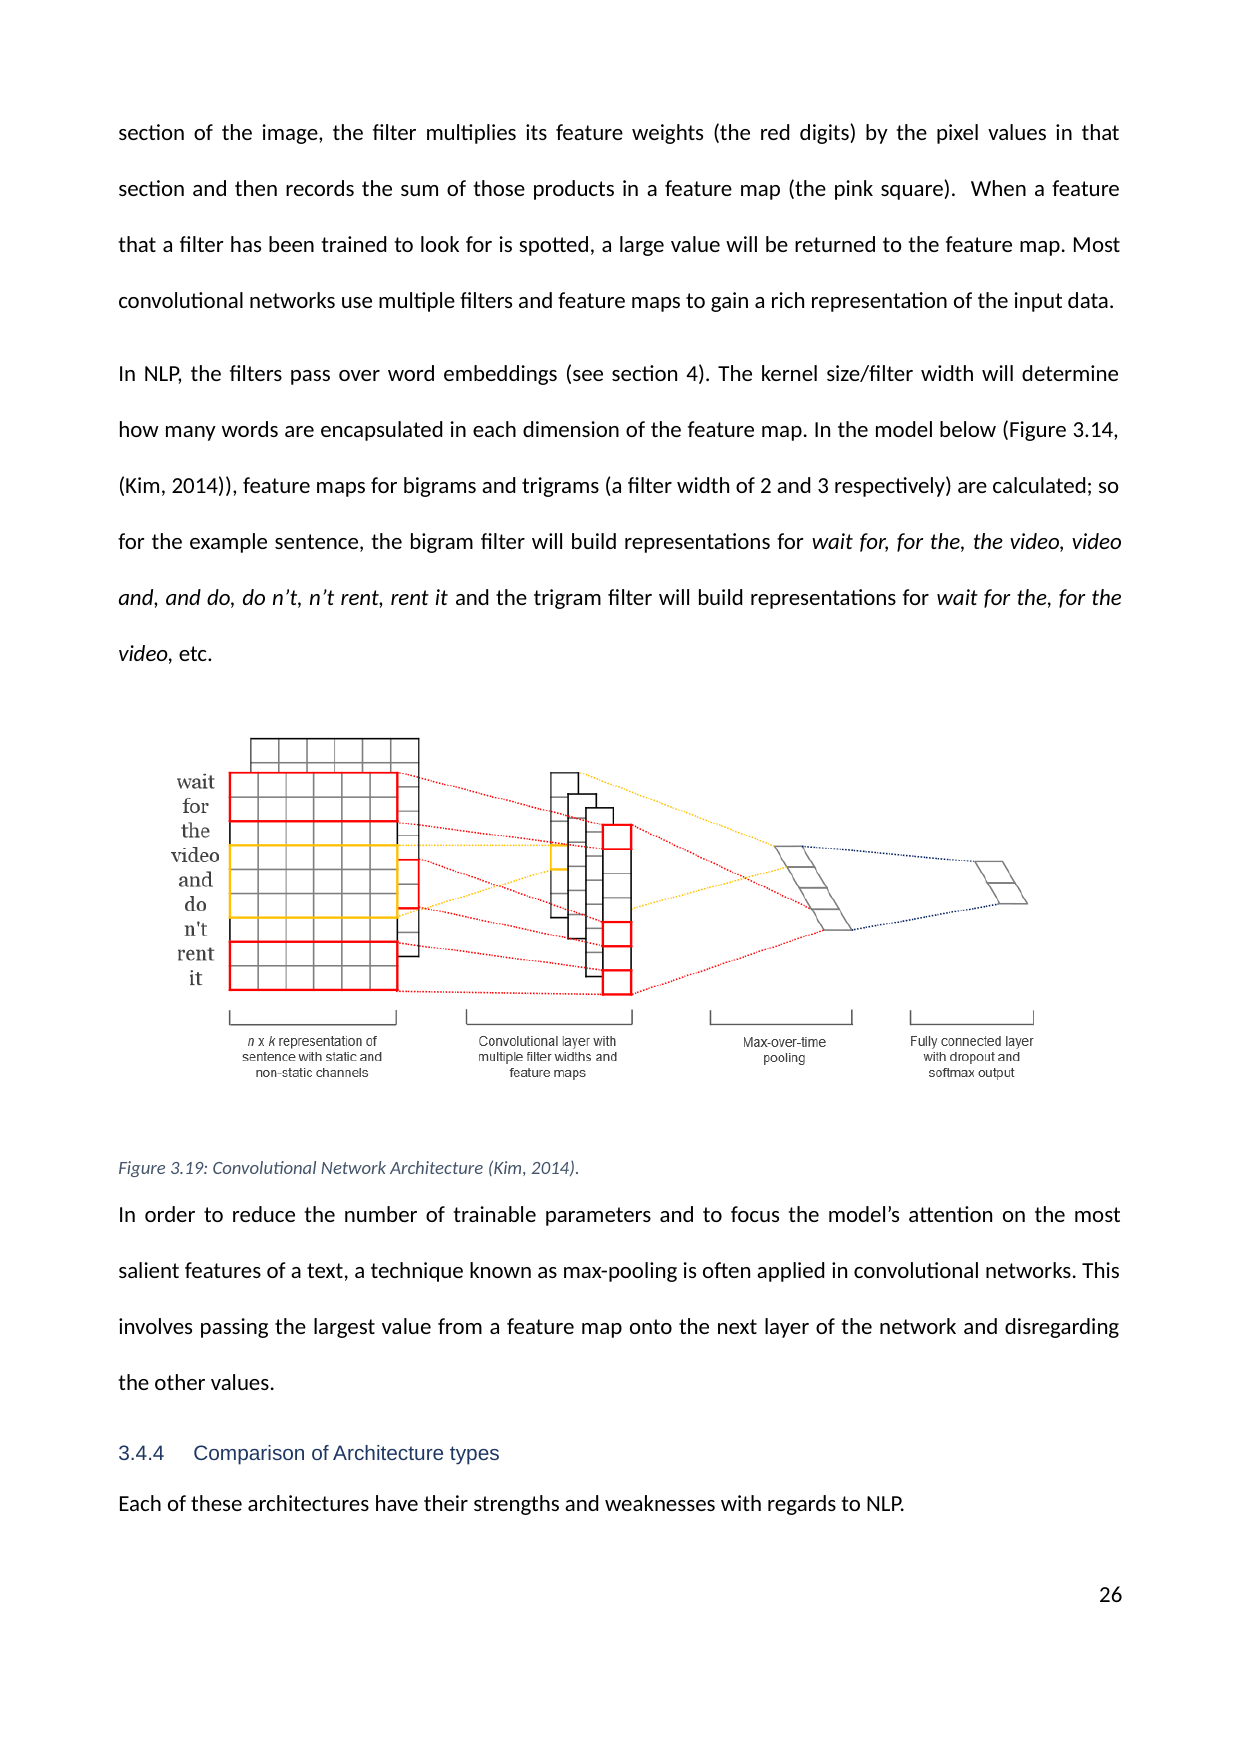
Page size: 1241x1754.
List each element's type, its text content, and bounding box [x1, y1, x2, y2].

text Figure 3.19: Convolutional Network Architecture [ CITATION kim2014convolutional \l 3084 ]. [118, 1157, 1122, 1179]
picture [118, 711, 1094, 1111]
text In NLP, the filters pass over word embeddings (see section 4). The kernel size/filter width will determine how many words are encapsulated in each dimension of the feature map. In the model below (Figure 3.14, [ CITATION kim2014convolutional \l 3084 ]), feature maps for bigrams and trigrams (a filter width of 2 and 3 respectively) are calculated; so for the example sentence, the bigram filter will build representations for wait for, for the, the video, video and, and do, do n’t, n’t rent, rent it and the trigram filter will build representations for wait for the, for the video, etc. [118, 359, 1122, 667]
text section of the image, the filter multiplies its feature weights (the red digits) by the pixel values in that section and then records the sum of those products in a feature map (the pink square). When a feature that a filter has been trained to look for is spotted, a large value will be returned to the feature map. Most convolutional networks use multiple filters and feature maps to gain a rich representation of the input data. [118, 118, 1122, 314]
subtitle Comparison of Architecture types [118, 1441, 1122, 1465]
text In order to reduce the number of trainable parameters and to focus the model’s attention on the most salient features of a text, a technique known as max-pooling is often applied in convolutional networks. This involves passing the largest value from a feature map onto the next layer of the network and disregarding the other values. [118, 1200, 1122, 1396]
text Each of these architectures have their strengths and weaknesses with regards to NLP. [118, 1489, 1122, 1517]
